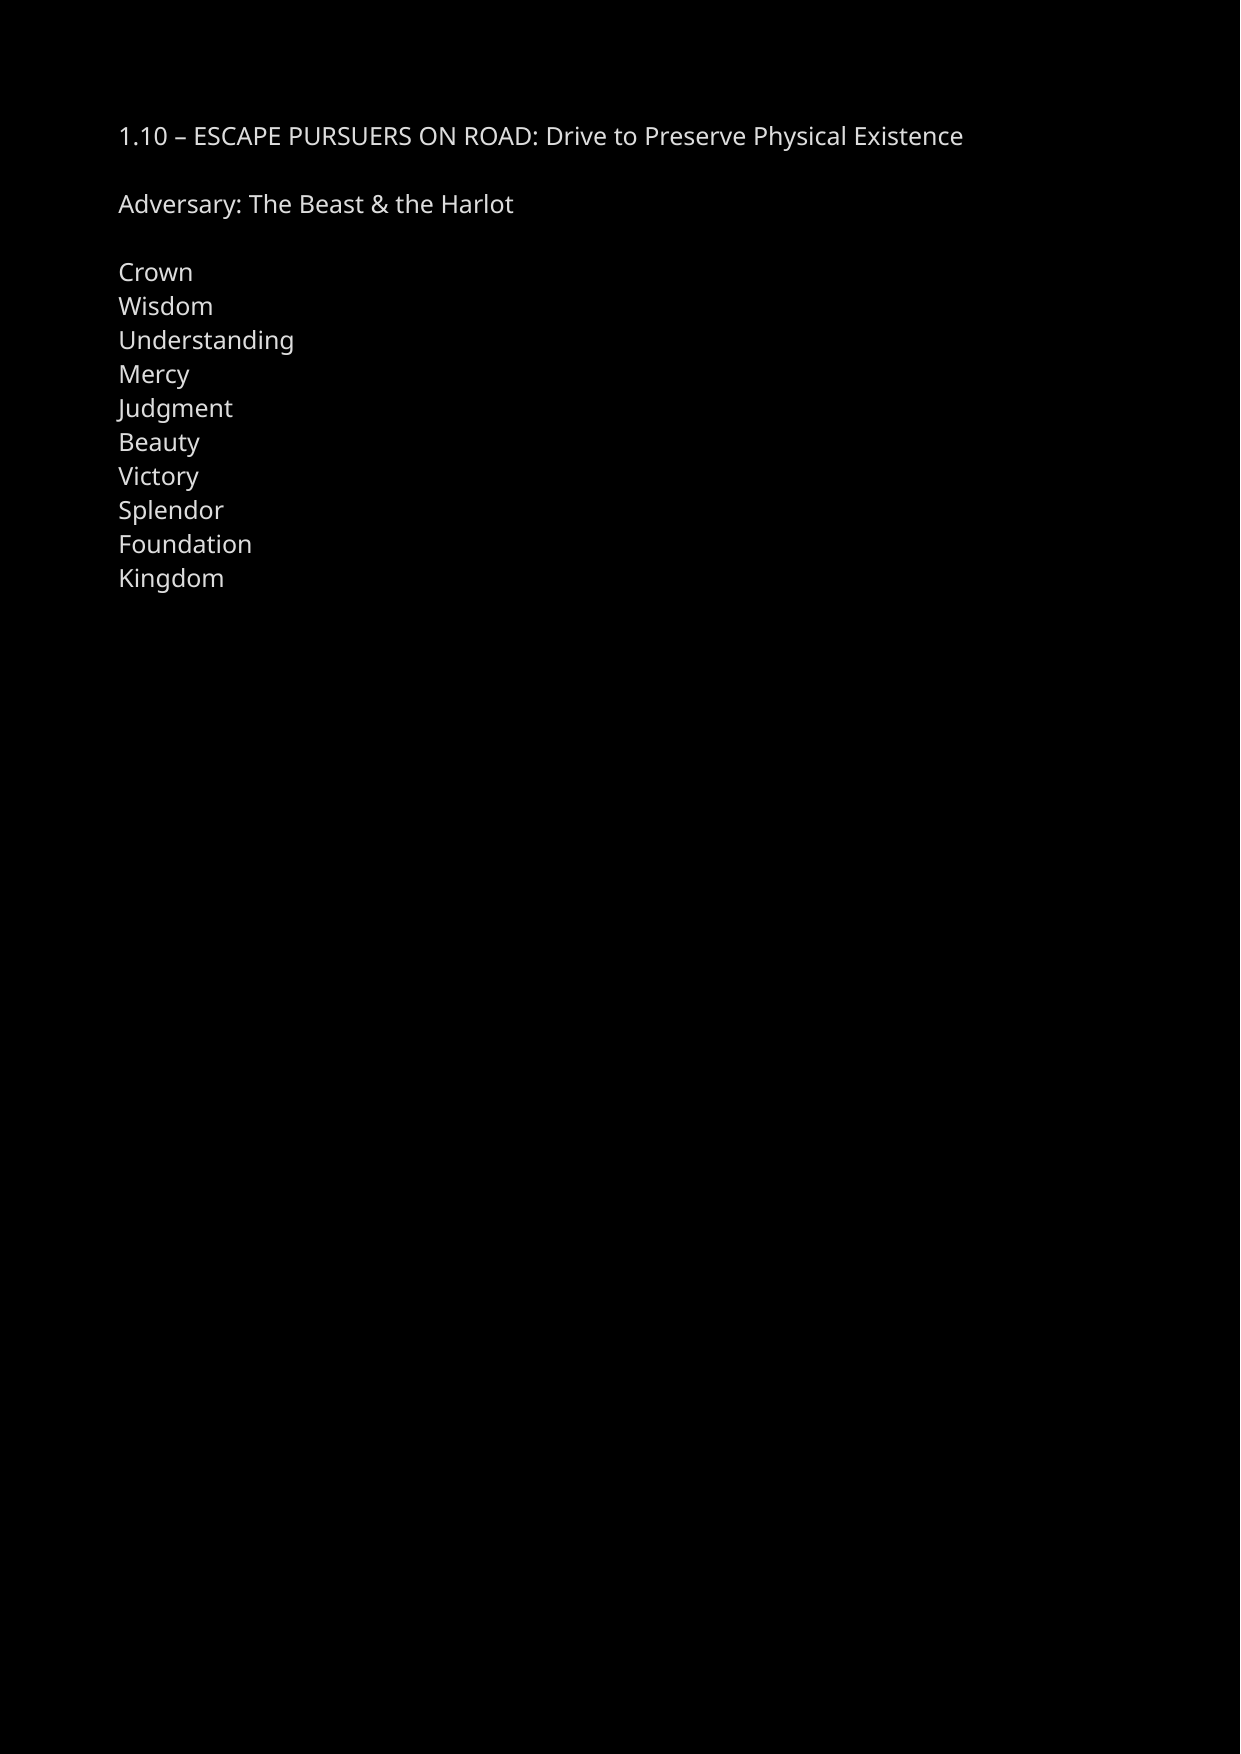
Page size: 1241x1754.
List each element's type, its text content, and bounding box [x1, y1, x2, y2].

text 1.10 – ESCAPE PURSUERS ON ROAD: Drive to Preserve Physical Existence [118, 118, 1122, 152]
text Judgment [118, 391, 1122, 425]
text Splendor [118, 493, 1122, 527]
text Adversary: The Beast & the Harlot [118, 186, 1122, 220]
text Foundation [118, 527, 1122, 561]
text Wisdom [118, 288, 1122, 322]
text Crown [118, 254, 1122, 288]
text Understanding [118, 322, 1122, 357]
text Mercy [118, 357, 1122, 391]
text Victory [118, 459, 1122, 493]
text Beauty [118, 425, 1122, 459]
text Kingdom [118, 561, 1122, 595]
